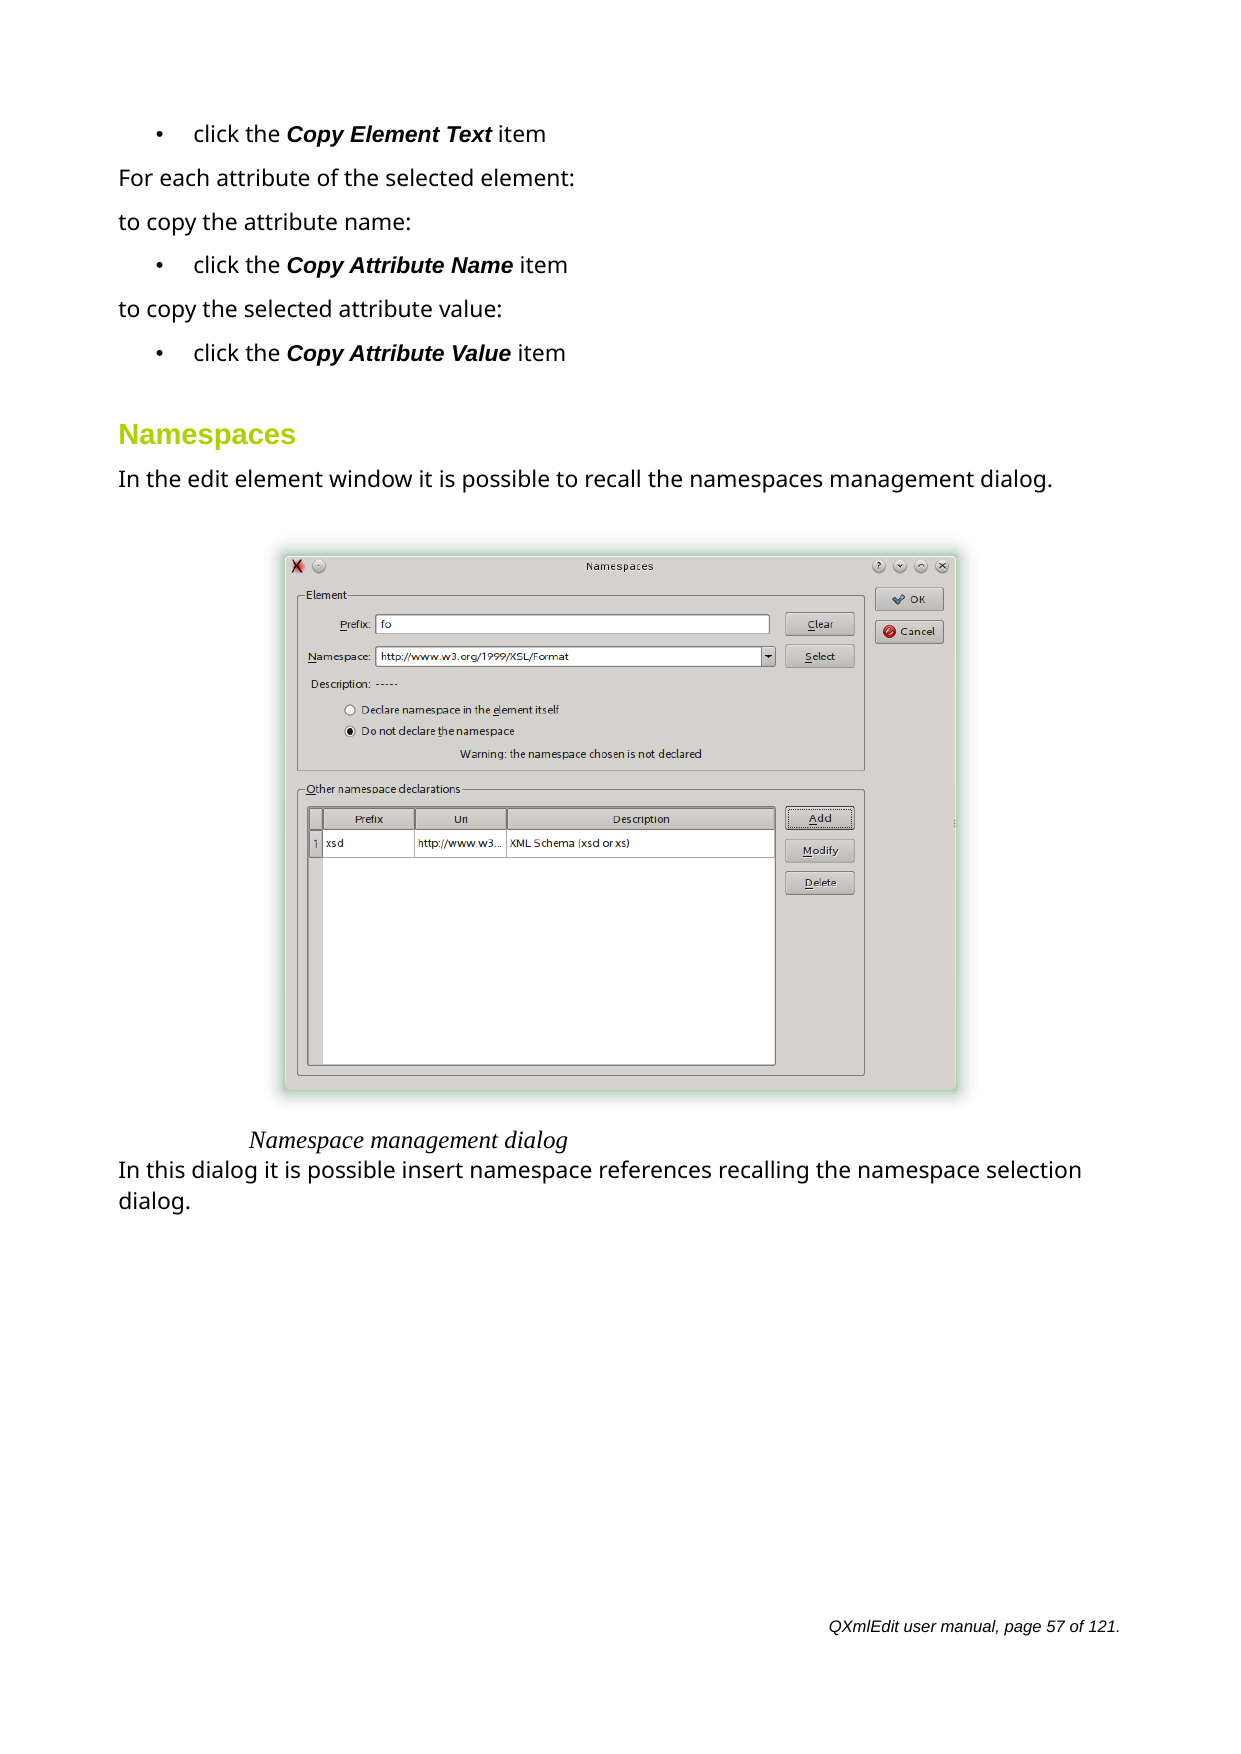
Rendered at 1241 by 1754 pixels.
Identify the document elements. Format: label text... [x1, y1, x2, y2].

list click the Copy Attribute Value item [156, 337, 1122, 368]
picture [248, 519, 992, 1126]
text to copy the selected attribute value: [118, 293, 1122, 324]
subtitle Namespaces [118, 417, 1122, 451]
text In this dialog it is possible insert namespace references recalling the namespace selection dialog. [118, 1030, 1122, 1216]
list click the Copy Element Text item [156, 118, 1122, 149]
list click the Copy Attribute Name item [156, 249, 1122, 281]
text In the edit element window it is possible to recall the namespaces management dialog. [118, 463, 1122, 494]
text Namespace management dialog [249, 1126, 991, 1154]
text to copy the attribute name: [118, 206, 1122, 237]
text For each attribute of the selected element: [118, 162, 1122, 193]
